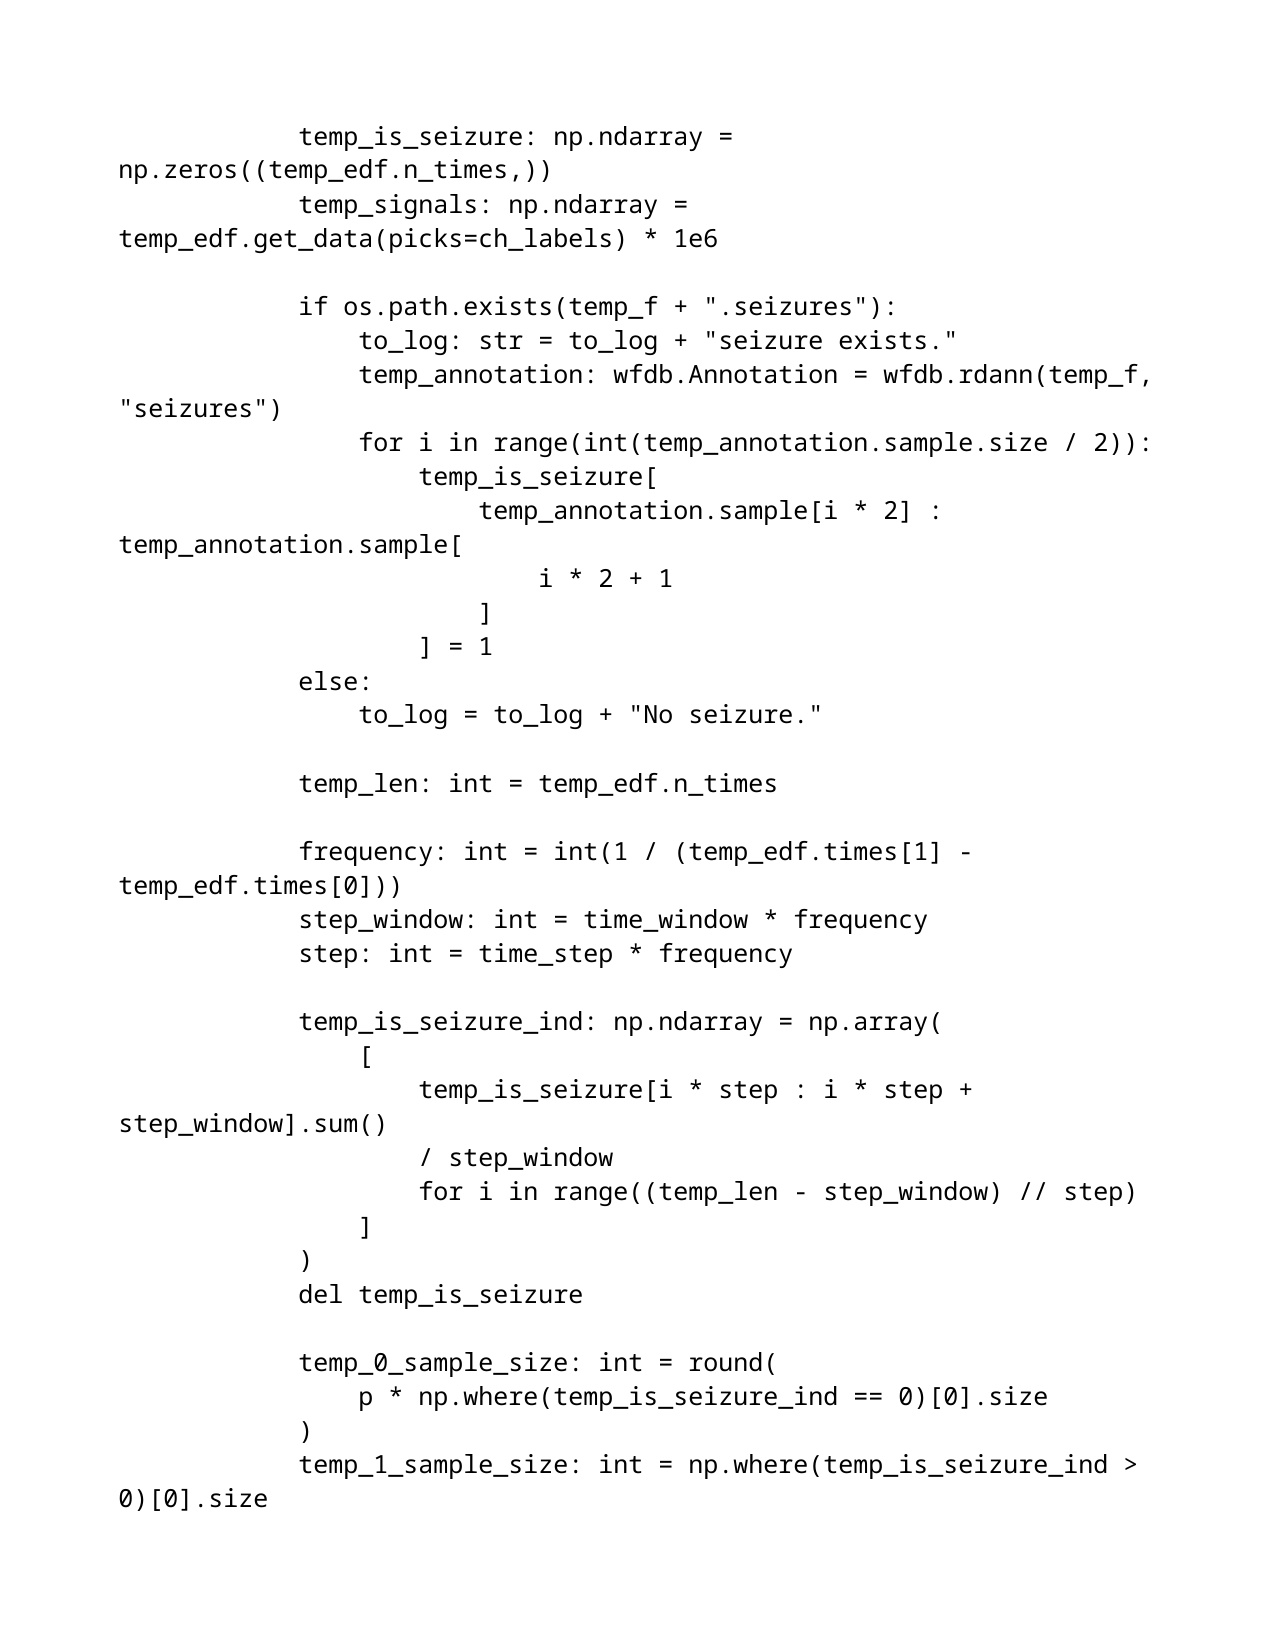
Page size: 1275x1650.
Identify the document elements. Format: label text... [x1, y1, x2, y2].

text p * np.where(temp_is_seizure_ind == 0)[0].size [118, 1378, 1157, 1412]
text for i in range((temp_len - step_window) // step) [118, 1174, 1157, 1208]
text del temp_is_seizure [118, 1276, 1157, 1310]
text temp_0_sample_size: int = round( [118, 1344, 1157, 1378]
text to_log = to_log + "No seizure." [118, 697, 1157, 731]
text temp_annotation: wfdb.Annotation = wfdb.rdann(temp_f, "seizures") [118, 357, 1157, 425]
text step_window: int = time_window * frequency [118, 902, 1157, 936]
text step: int = time_step * frequency [118, 936, 1157, 970]
text ) [118, 1412, 1157, 1447]
text frequency: int = int(1 / (temp_edf.times[1] - temp_edf.times[0])) [118, 833, 1157, 902]
text temp_annotation.sample[i * 2] : temp_annotation.sample[ [118, 493, 1157, 561]
text to_log: str = to_log + "seizure exists." [118, 322, 1157, 357]
text for i in range(int(temp_annotation.sample.size / 2)): [118, 425, 1157, 459]
text temp_is_seizure[ [118, 459, 1157, 493]
text temp_is_seizure[i * step : i * step + step_window].sum() [118, 1072, 1157, 1140]
text temp_1_sample_size: int = np.where(temp_is_seizure_ind > 0)[0].size [118, 1447, 1157, 1515]
text else: [118, 663, 1157, 697]
text ] [118, 1208, 1157, 1242]
text [ [118, 1038, 1157, 1072]
text ] = 1 [118, 629, 1157, 663]
text ] [118, 595, 1157, 629]
text i * 2 + 1 [118, 561, 1157, 595]
text / step_window [118, 1140, 1157, 1174]
text temp_is_seizure: np.ndarray = np.zeros((temp_edf.n_times,)) [118, 118, 1157, 186]
text temp_len: int = temp_edf.n_times [118, 765, 1157, 799]
text temp_is_seizure_ind: np.ndarray = np.array( [118, 1004, 1157, 1038]
text ) [118, 1242, 1157, 1276]
text temp_signals: np.ndarray = temp_edf.get_data(picks=ch_labels) * 1e6 [118, 186, 1157, 254]
text if os.path.exists(temp_f + ".seizures"): [118, 288, 1157, 322]
